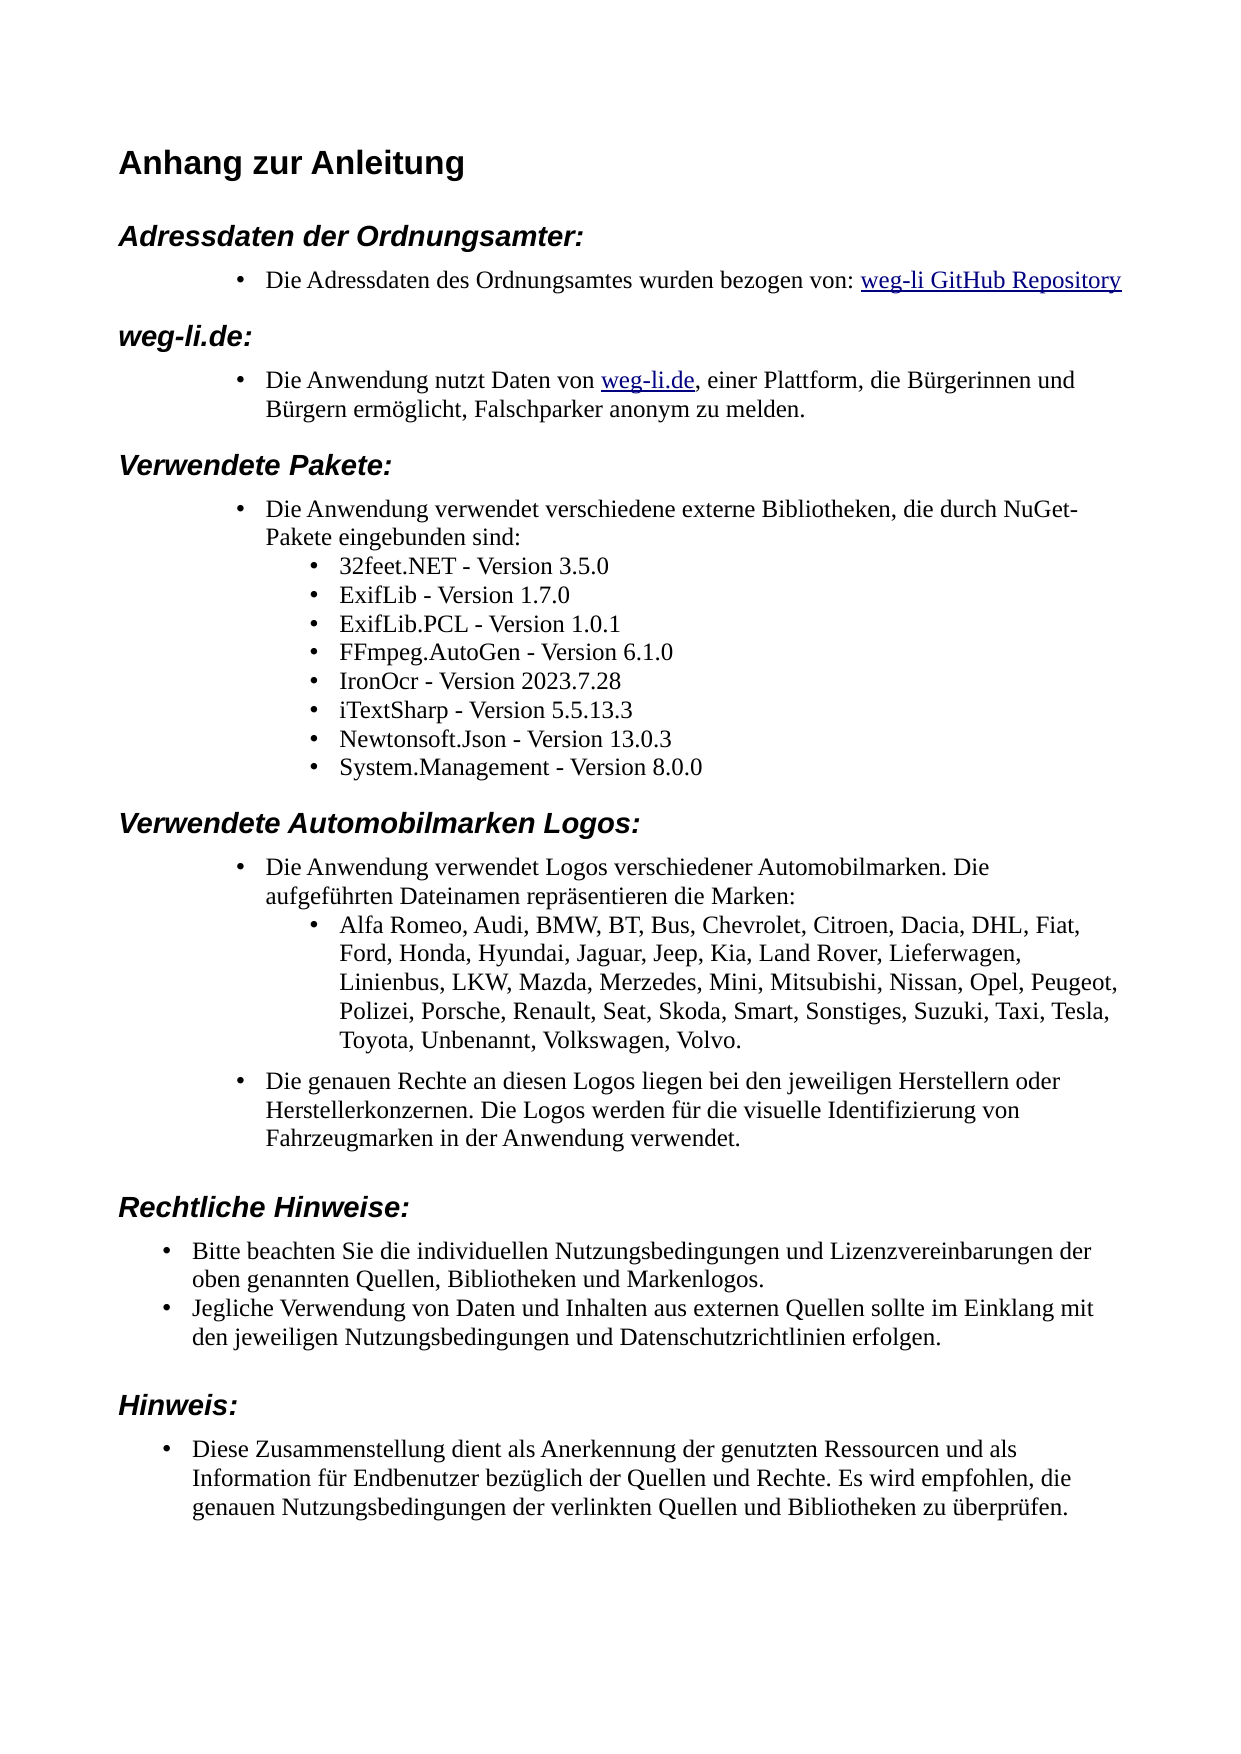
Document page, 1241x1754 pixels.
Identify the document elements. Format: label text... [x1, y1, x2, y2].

subtitle weg-li.de: [118, 319, 1122, 353]
list System.Management - Version 8.0.0 [309, 752, 1122, 781]
list Alfa Romeo, Audi, BMW, BT, Bus, Chevrolet, Citroen, Dacia, DHL, Fiat, Ford, Honda, Hyundai, Jaguar, Jeep, Kia, Land Rover, Lieferwagen, Linienbus, LKW, Mazda, Merzedes, Mini, Mitsubishi, Nissan, Opel, Peugeot, Polizei, Porsche, Renault, Seat, Skoda, Smart, Sonstiges, Suzuki, Taxi, Tesla, Toyota, Unbenannt, Volkswagen, Volvo. [309, 910, 1122, 1053]
subtitle Hinweis: [118, 1388, 1122, 1422]
list Die Adressdaten des Ordnungsamtes wurden bezogen von: weg-li GitHub Repository [236, 265, 1122, 294]
list FFmpeg.AutoGen - Version 6.1.0 [309, 637, 1122, 666]
list 32feet.NET - Version 3.5.0 [309, 551, 1122, 580]
list Die Anwendung nutzt Daten von weg-li.de, einer Plattform, die Bürgerinnen und Bürgern ermöglicht, Falschparker anonym zu melden. [236, 365, 1122, 423]
subtitle Verwendete Pakete: [118, 448, 1122, 481]
list Die Anwendung verwendet Logos verschiedener Automobilmarken. Die aufgeführten Dateinamen repräsentieren die Marken: [236, 852, 1122, 910]
subtitle Adressdaten der Ordnungsamter: [118, 219, 1122, 253]
list Newtonsoft.Json - Version 13.0.3 [309, 724, 1122, 752]
list Die Anwendung verwendet verschiedene externe Bibliotheken, die durch NuGet-Pakete eingebunden sind: [236, 494, 1122, 551]
list Bitte beachten Sie die individuellen Nutzungsbedingungen und Lizenzvereinbarungen der oben genannten Quellen, Bibliotheken und Markenlogos. [162, 1236, 1122, 1293]
list IronOcr - Version 2023.7.28 [309, 666, 1122, 695]
list iTextSharp - Version 5.5.13.3 [309, 695, 1122, 724]
list ExifLib - Version 1.7.0 [309, 580, 1122, 609]
subtitle Rechtliche Hinweise: [118, 1190, 1122, 1223]
list ExifLib.PCL - Version 1.0.1 [309, 609, 1122, 637]
subtitle Verwendete Automobilmarken Logos: [118, 806, 1122, 840]
subtitle Anhang zur Anleitung [118, 143, 1122, 182]
list Diese Zusammenstellung dient als Anerkennung der genutzten Ressourcen und als Information für Endbenutzer bezüglich der Quellen und Rechte. Es wird empfohlen, die genauen Nutzungsbedingungen der verlinkten Quellen und Bibliotheken zu überprüfen. [162, 1434, 1122, 1521]
list Die genauen Rechte an diesen Logos liegen bei den jeweiligen Herstellern oder Herstellerkonzernen. Die Logos werden für die visuelle Identifizierung von Fahrzeugmarken in der Anwendung verwendet. [236, 1066, 1122, 1152]
list Jegliche Verwendung von Daten und Inhalten aus externen Quellen sollte im Einklang mit den jeweiligen Nutzungsbedingungen und Datenschutzrichtlinien erfolgen. [162, 1293, 1122, 1351]
